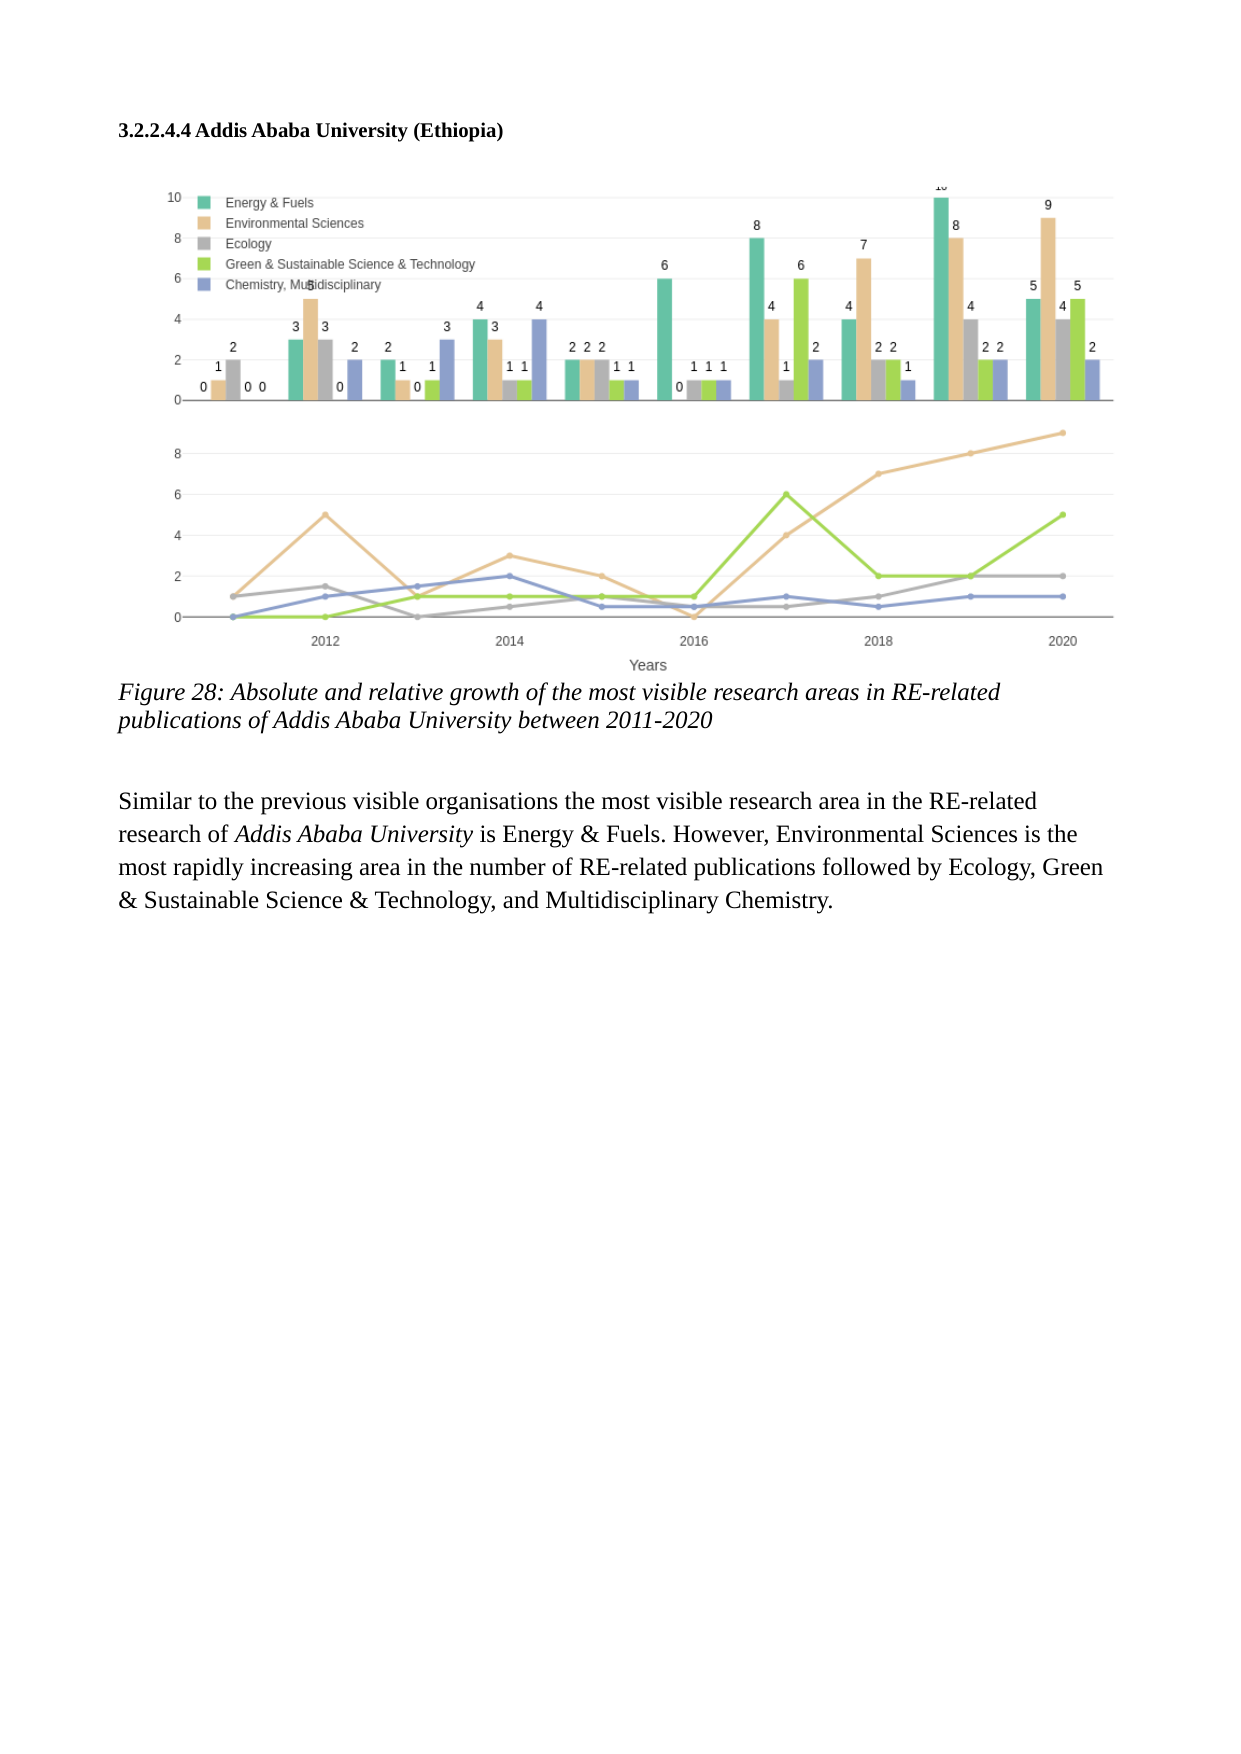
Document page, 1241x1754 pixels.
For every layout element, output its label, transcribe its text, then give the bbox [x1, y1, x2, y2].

picture [118, 161, 1123, 677]
text Figure 28: Absolute and relative growth of the most visible research areas in RE-related publications of Addis Ababa University between 2011-2020 [118, 677, 1122, 734]
text Similar to the previous visible organisations the most visible research area in the RE-related research of Addis Ababa University is Energy & Fuels. However, Environmental Sciences is the most rapidly increasing area in the number of RE-related publications followed by Ecology, Green & Sustainable Science & Technology, and Multidisciplinary Chemistry. [118, 786, 1122, 914]
subtitle 3.2.2.4.4 Addis Ababa University (Ethiopia) [118, 118, 1122, 142]
